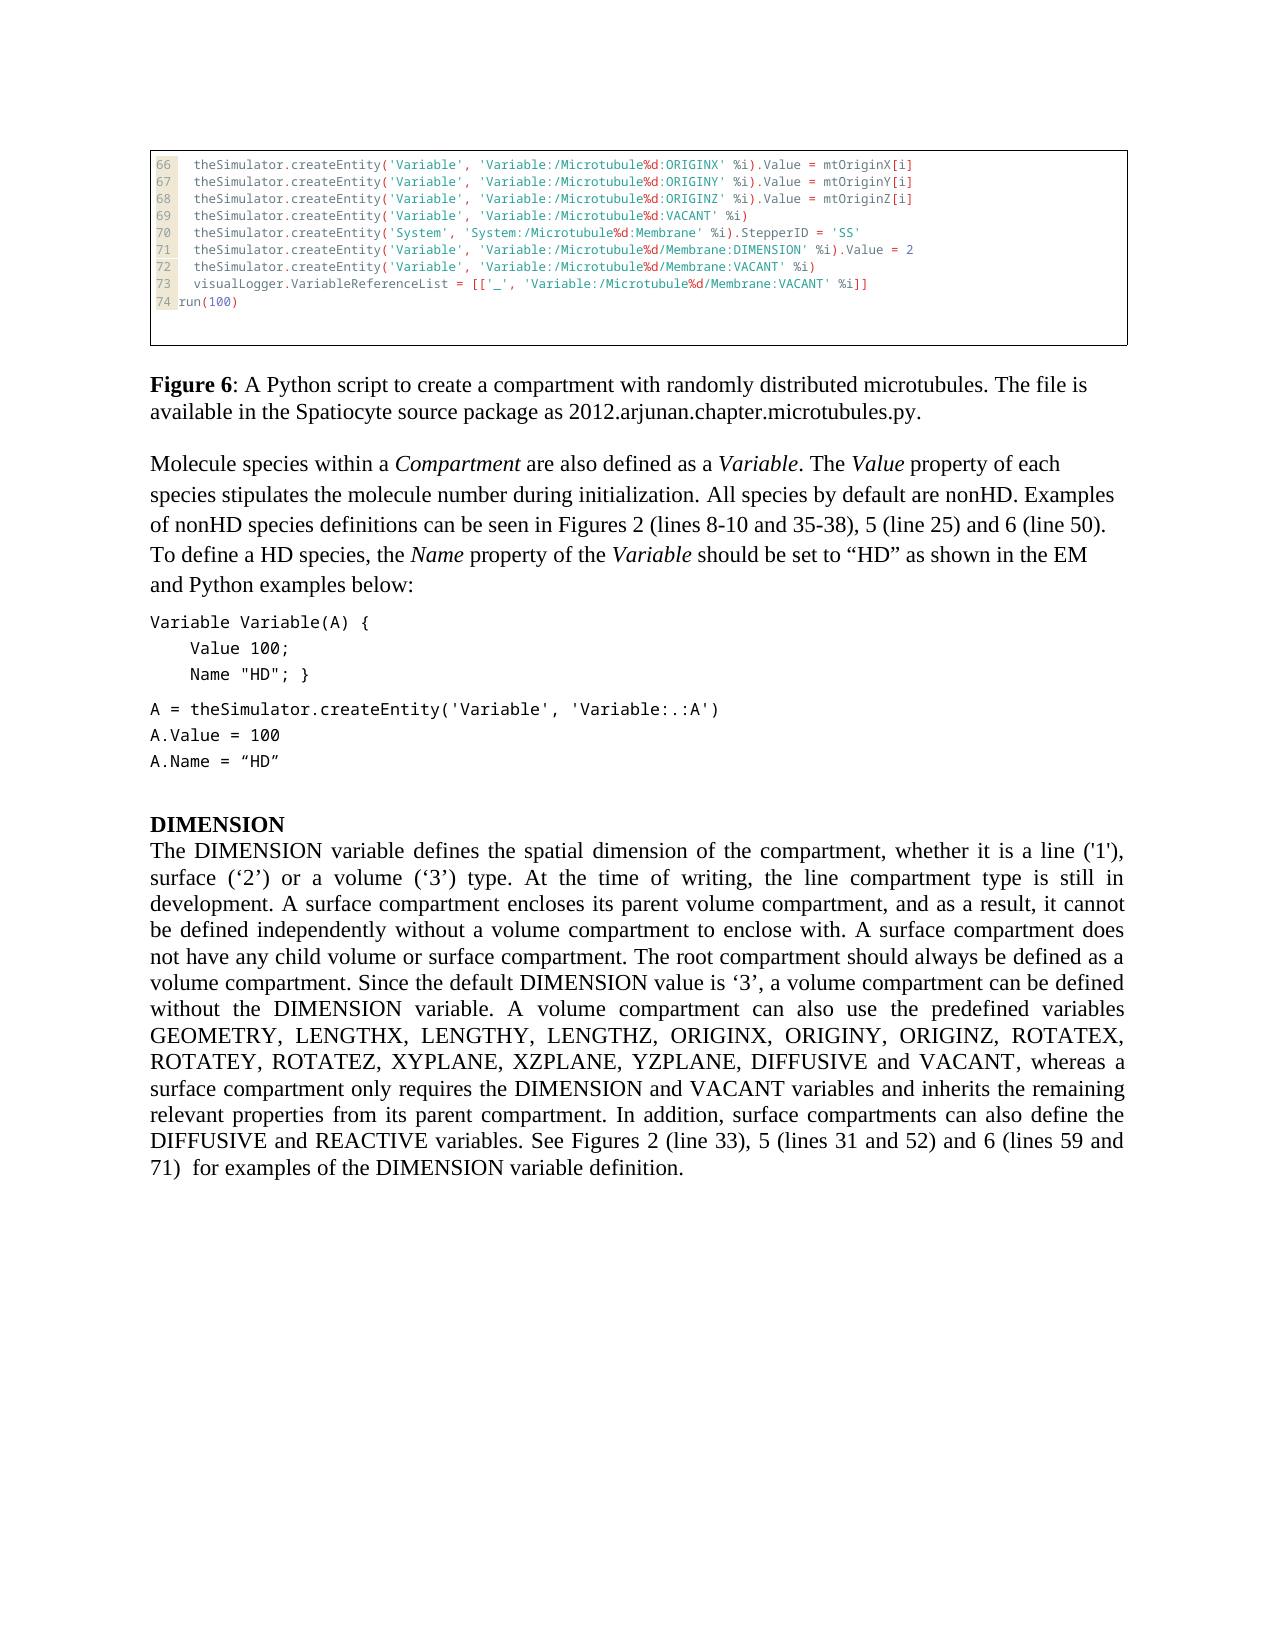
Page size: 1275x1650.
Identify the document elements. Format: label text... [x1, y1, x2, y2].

table_header 66 theSimulator.createEntity('Variable', 'Variable:/Microtubule%d:ORIGINX' %i).Value = mtOriginX[i] 67 theSimulator.createEntity('Variable', 'Variable:/Microtubule%d:ORIGINY' %i).Value = mtOriginY[i] 68 theSimulator.createEntity('Variable', 'Variable:/Microtubule%d:ORIGINZ' %i).Value = mtOriginZ[i] 69 theSimulator.createEntity('Variable', 'Variable:/Microtubule%d:VACANT' %i) 70 theSimulator.createEntity('System', 'System:/Microtubule%d:Membrane' %i).StepperID = 'SS' 71 theSimulator.createEntity('Variable', 'Variable:/Microtubule%d/Membrane:DIMENSION' %i).Value = 2 72 theSimulator.createEntity('Variable', 'Variable:/Microtubule%d/Membrane:VACANT' %i) 73 visualLogger.VariableReferenceList = [['_', 'Variable:/Microtubule%d/Membrane:VACANT' %i]] 74 run(100) [151, 151, 1127, 345]
text DIMENSION The DIMENSION variable defines the spatial dimension of the compartment, whether it is a line ('1'), surface (‘2’) or a volume (‘3’) type. At the time of writing, the line compartment type is still in development. A surface compartment encloses its parent volume compartment, and as a result, it cannot be defined independently without a volume compartment to enclose with. A surface compartment does not have any child volume or surface compartment. The root compartment should always be defined as a volume compartment. Since the default DIMENSION value is ‘3’, a volume compartment can be defined without the DIMENSION variable. A volume compartment can also use the predefined variables GEOMETRY, LENGTHX, LENGTHY, LENGTHZ, ORIGINX, ORIGINY, ORIGINZ, ROTATEX, ROTATEY, ROTATEZ, XYPLANE, XZPLANE, YZPLANE, DIFFUSIVE and VACANT, whereas a surface compartment only requires the DIMENSION and VACANT variables and inherits the remaining relevant properties from its parent compartment. In addition, surface compartments can also define the DIFFUSIVE and REACTIVE variables. See Figures 2 (line 33), 5 (lines 31 and 52) and 6 (lines 59 and 71) for examples of the DIMENSION variable definition. [150, 785, 1125, 1180]
text A = theSimulator.createEntity('Variable', 'Variable:.:A') A.Value = 100 A.Name = “HD” [150, 698, 1125, 772]
text Molecule species within a Compartment are also defined as a Variable. The Value property of each species stipulates the molecule number during initialization. All species by default are nonHD. Examples of nonHD species definitions can be seen in Figures 2 (lines 8-10 and 35-38), 5 (line 25) and 6 (line 50). To define a HD species, the Name property of the Variable should be set to “HD” as shown in the EM and Python examples below: [150, 451, 1125, 598]
text Figure 6: A Python script to create a compartment with randomly distributed microtubules. The file is available in the Spatiocyte source package as 2012.arjunan.chapter.microtubules.py. [150, 371, 1125, 424]
text Variable Variable(A) { Value 100; Name "HD"; } [150, 611, 1125, 685]
